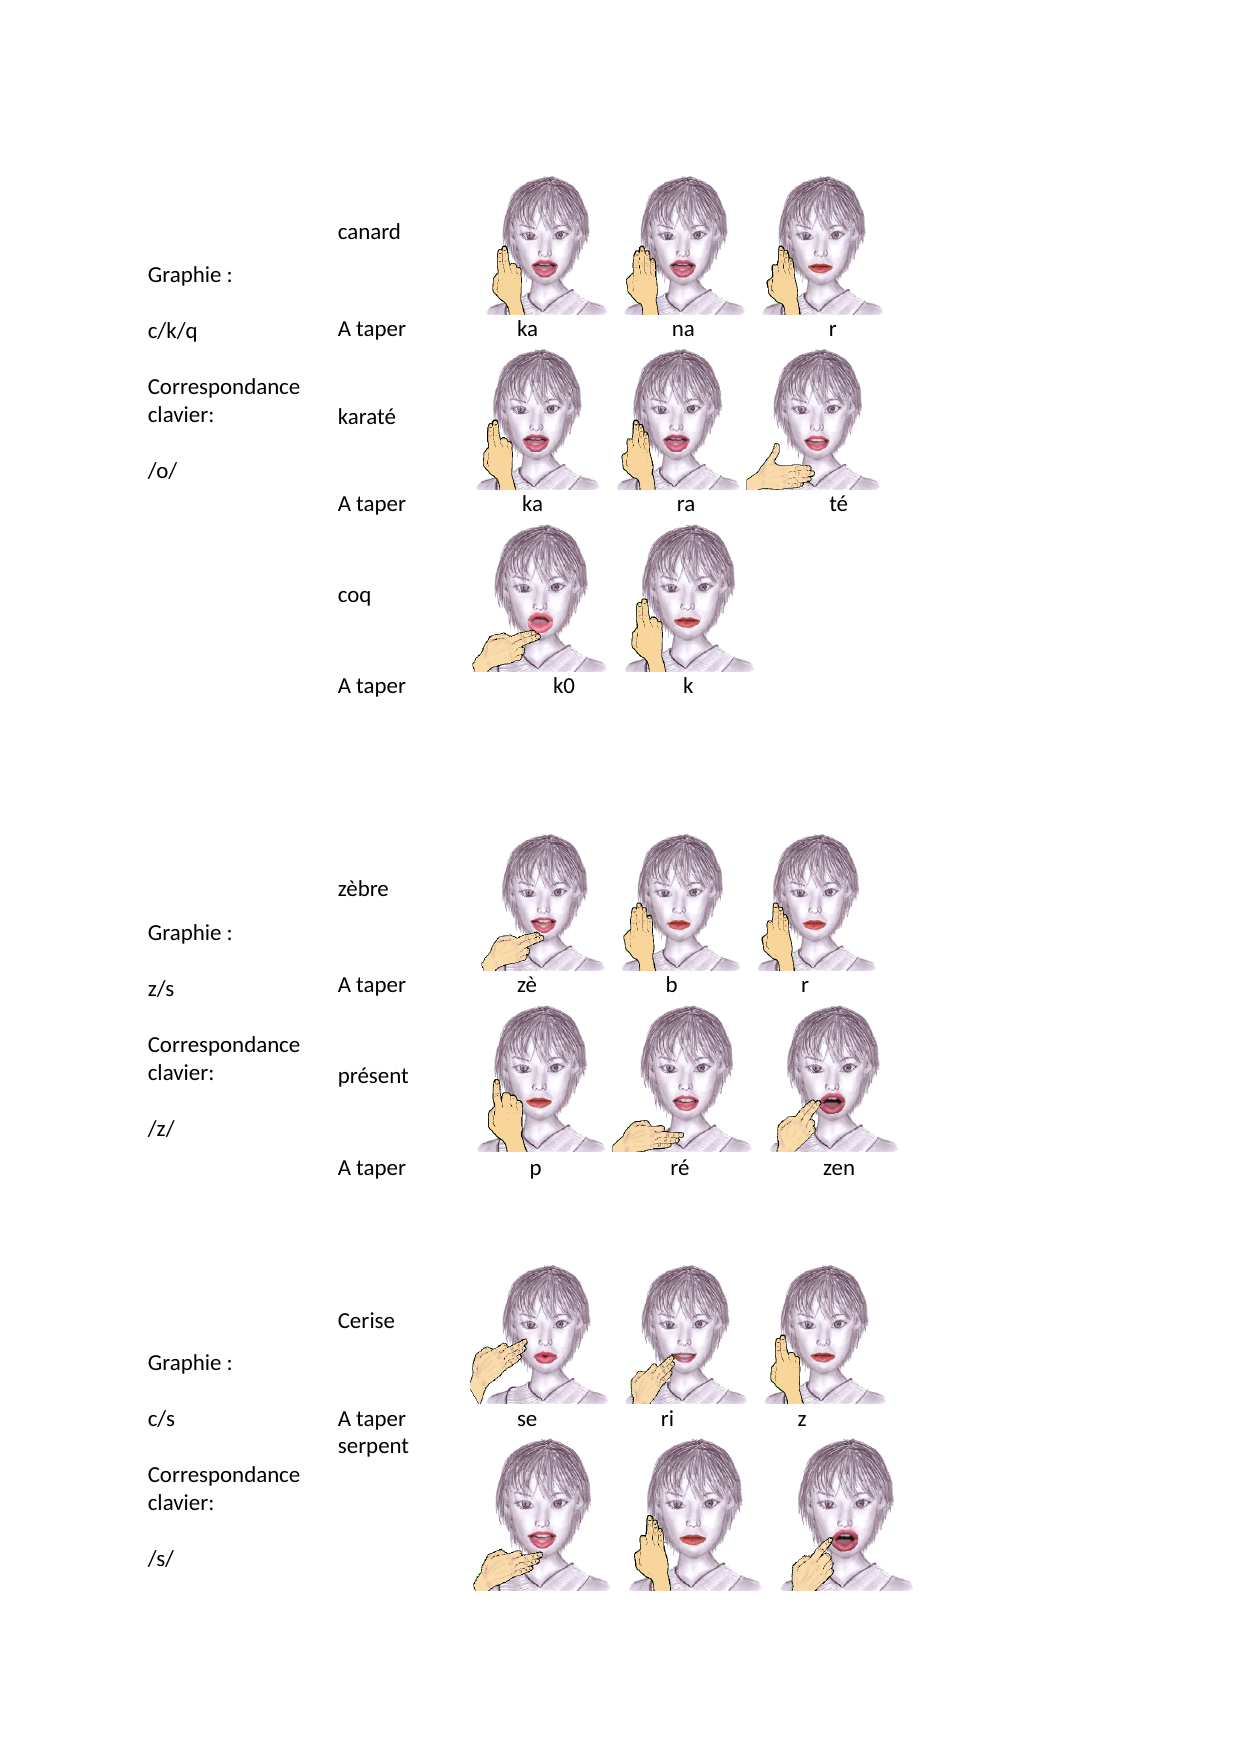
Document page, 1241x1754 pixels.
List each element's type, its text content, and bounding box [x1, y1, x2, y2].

table_cell A taper [326, 1404, 449, 1432]
table_cell serpent [326, 1432, 449, 1590]
table_cell [881, 343, 1104, 489]
table_header Graphie : c/k/q Correspondance clavier: /o/ [136, 148, 326, 699]
table_cell A taper [326, 970, 449, 998]
table_cell coq [326, 518, 449, 672]
table_cell présent [326, 998, 449, 1153]
table_cell A taper [326, 315, 449, 343]
table_cell [914, 1432, 1104, 1590]
table_header canard [326, 148, 449, 314]
table_cell A taper p ré zen [326, 1153, 1104, 1183]
table_cell [449, 343, 460, 489]
table_cell [449, 518, 460, 672]
table_header [449, 806, 1104, 970]
table_cell karaté [326, 343, 449, 489]
table_header zèbre [326, 806, 449, 970]
table_cell [449, 998, 1104, 1153]
table_header [449, 1236, 1104, 1404]
table_cell se ri z [449, 1404, 1104, 1432]
table_cell A taper [326, 672, 449, 699]
table_cell A taper [326, 490, 449, 518]
table_cell [449, 1432, 460, 1590]
table_header Graphie : z/s Correspondance clavier: /z/ [136, 806, 326, 1183]
table_cell [755, 518, 1104, 672]
table_header Graphie : c/s Correspondance clavier: /s/ [136, 1236, 326, 1590]
table_header Cerise [326, 1236, 449, 1404]
table_header [449, 148, 1104, 314]
table_cell zè b r [449, 970, 1104, 998]
table_cell ka na r [449, 315, 1104, 343]
table_cell ka ra té [449, 490, 1104, 518]
table_cell k0 k [449, 672, 1104, 699]
